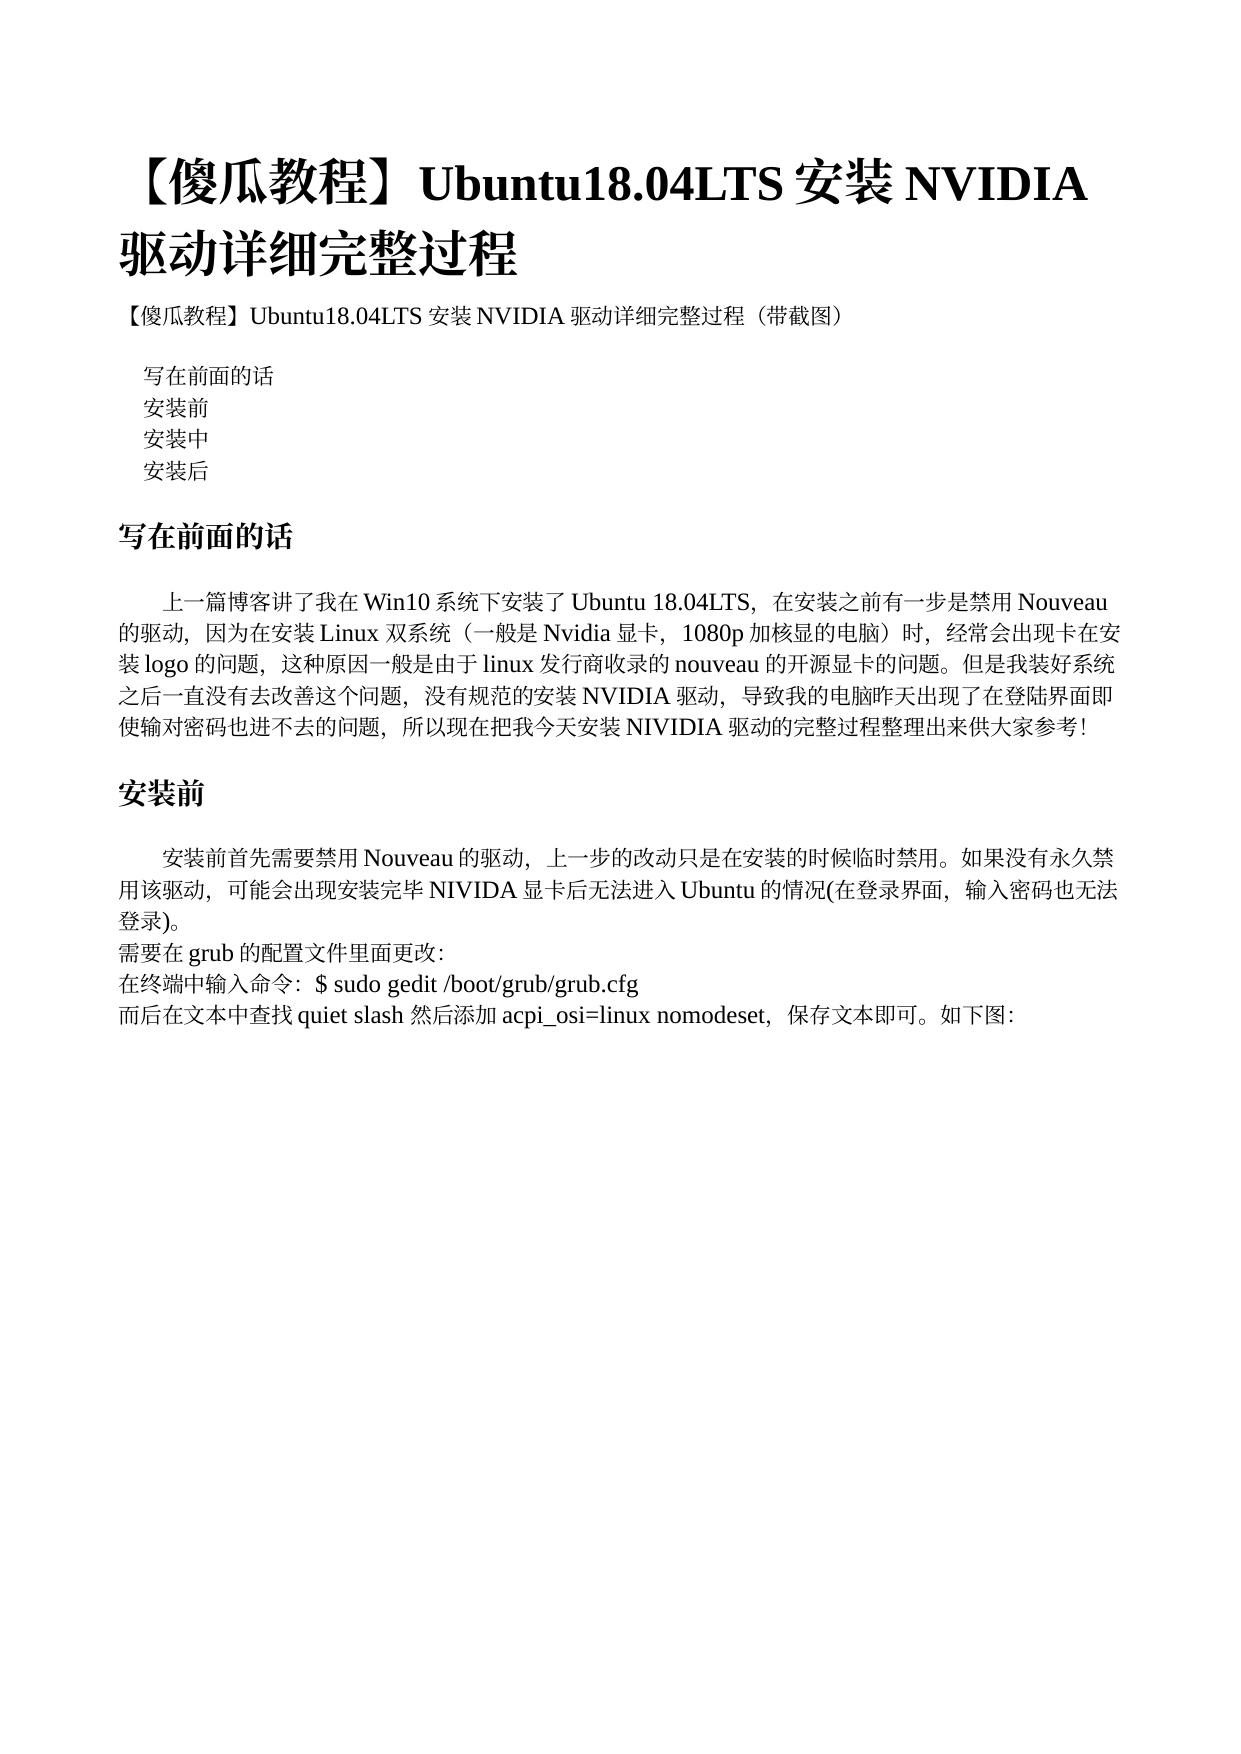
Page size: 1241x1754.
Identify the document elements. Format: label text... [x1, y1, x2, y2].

text 写在前面的话 [118, 359, 1122, 391]
text 需要在grub的配置文件里面更改： [118, 936, 1122, 967]
text 在终端中输入命令：$ sudo gedit /boot/grub/grub.cfg [118, 967, 1122, 999]
subtitle 【傻瓜教程】Ubuntu18.04LTS安装NVIDIA驱动详细完整过程 [118, 143, 1122, 287]
text 上一篇博客讲了我在Win10系统下安装了Ubuntu 18.04LTS，在安装之前有一步是禁用Nouveau的驱动，因为在安装Linux 双系统（一般是Nvidia显卡，1080p加核显的电脑）时，经常会出现卡在安装logo的问题，这种原因一般是由于linux发行商收录的nouveau 的开源显卡的问题。但是我装好系统之后一直没有去改善这个问题，没有规范的安装NVIDIA驱动，导致我的电脑昨天出现了在登陆界面即使输对密码也进不去的问题，所以现在把我今天安装NIVIDIA驱动的完整过程整理出来供大家参考！ [118, 585, 1122, 742]
text 【傻瓜教程】Ubuntu18.04LTS安装NVIDIA驱动详细完整过程（带截图） [118, 299, 1122, 331]
text 安装前 [118, 771, 1122, 813]
text 安装前首先需要禁用Nouveau的驱动，上一步的改动只是在安装的时候临时禁用。如果没有永久禁用该驱动，可能会出现安装完毕NIVIDA显卡后无法进入Ubuntu的情况(在登录界面，输入密码也无法登录)。 [118, 841, 1122, 936]
text 安装后 [118, 454, 1122, 485]
text 安装前 [118, 391, 1122, 422]
text 安装中 [118, 422, 1122, 454]
text 写在前面的话 [118, 514, 1122, 556]
text 而后在文本中查找quiet slash 然后添加acpi_osi=linux nomodeset，保存文本即可。如下图： [118, 999, 1122, 1030]
